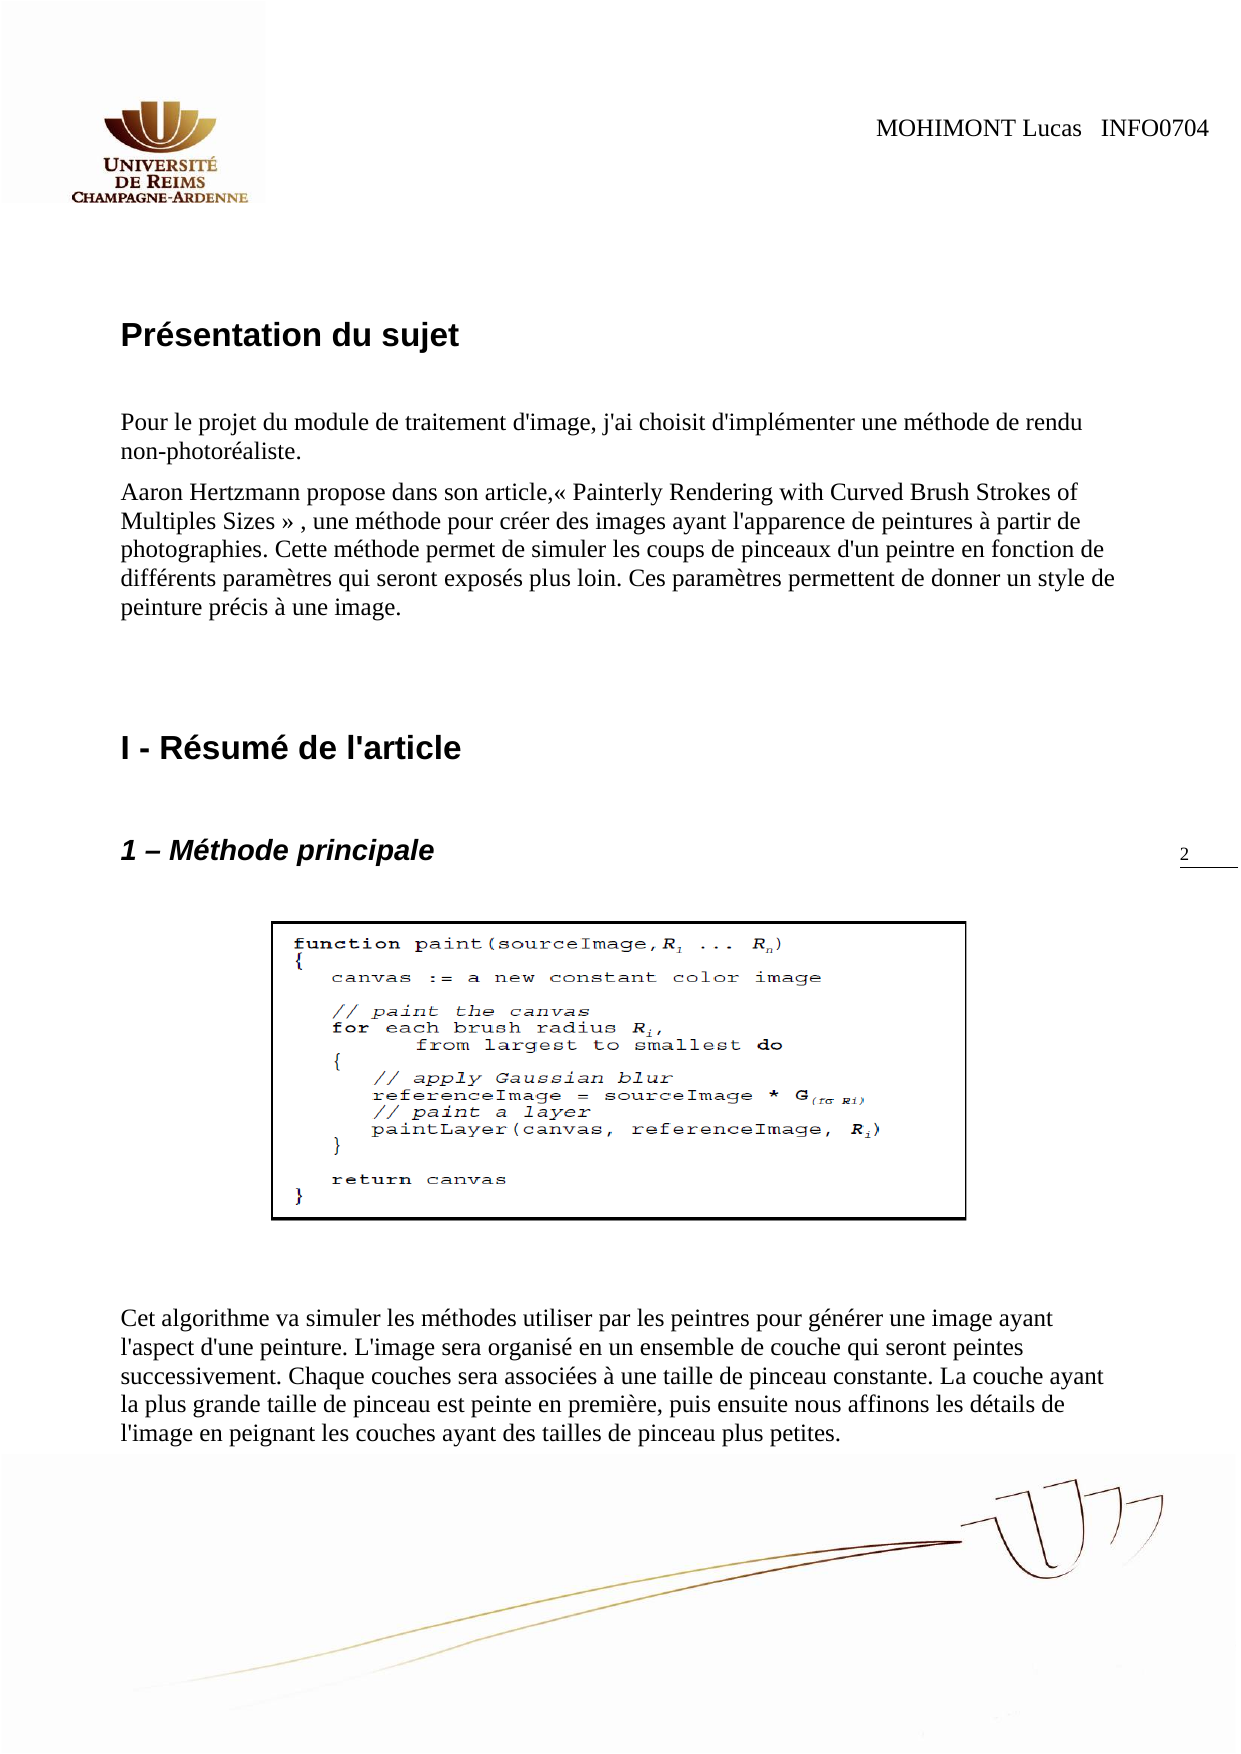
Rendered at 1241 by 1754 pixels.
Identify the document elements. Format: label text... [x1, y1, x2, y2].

table_header Présentation du sujet Pour le projet du module de traitement d'image, j'ai choisit d'implémenter une méthode de rendu non-photoréaliste. Aaron Hertzmann propose dans son article,« Painterly Rendering with Curved Brush Strokes of Multiples Sizes » , une méthode pour créer des images ayant l'apparence de peintures à partir de photographies. Cette méthode permet de simuler les coups de pinceaux d'un peintre en fonction de différents paramètres qui seront exposés plus loin. Ces paramètres permettent de donner un style de peinture précis à une image. I - Résumé de l'article 1 – Méthode principale Cet algorithme va simuler les méthodes utiliser par les peintres pour générer une image ayant l'aspect d'une peinture. L'image sera organisé en un ensemble de couche qui seront peintes successivement. Chaque couches sera associées à une taille de pinceau constante. La couche ayant la plus grande taille de pinceau est peinte en première, puis ensuite nous affinons les détails de l'image en peignant les couches ayant des tailles de pinceau plus petites. Chaque couches sera peinte à partir d'une version lissée de l'image originale. Nous avons gardés le choix du filtre de Gauss comme méthode de lissage de l'image. A.Hertzmann précise que la diffusion non linéaire peut être utilisé à la place du filtre de Gauss pour obtenir de meilleur résultat. Une couche est formée par un ensemble de coups de pinceaux et chaque coups de pinceaux est représentés par un ensemble de points de contrôles formant une B-Spline. Le calcul des points de contrôles se fait à partir du gradient de la luminance de l'image lissée. 2 – Sélection des coups de pinceau Une couche est donc un ensemble de coups de pinceaux. Nous devons parcourir l'image pour sélectionner les coordonnées de départ de chaque coups de pinceau. Une fois les points de contrôles des coups de pinceau calculés, nous pouvons peindre chaque coups dans un ordre aléatoire. Nous avons besoin d'abord de calculer la différence entre l'image originale lissée et l'image peinte. Initialement, l'image peinte est remplis par une par une couleur constante choisie de manière à ce que l'image entière soit traité par l'algorithme. 3 – Calcul des coups de pinceau Un coup de pinceau est initialisé avec un premier point de contrôle (x,y), un rayon R constant et une couleur C constante. Cette couleur C est la couleur de l'image originale lissée aux coordonnées (x,y). Un coup de pinceau est une courbe B-Spline représentée par un ensemble de points de contrôle. Le calcul des points de contrôle s'effectue comme les calculs des termes d'une suite récurrente. On effectue ces calculs jusqu'à atteindre le nombre maximal de points de contrôle définis par l'utilisateur et également si on atteint une autre condition d'arrêt. Le calcul s'arrête prématurément si l'amplitude du gradient est nulle en un point (x,y). II – Implémentation et résultats 1 – Choix d'implémentation L'implémentation a été réalisé en C++ avec la bibliothèque OpenCV. OpenCV nous fournit les fonctions essentielles aux chargements et l'enregistrement d'image, aux calculs de gradient et au lissage d'image utilisées par les différents algorithmes présentés précédemment. Les algorithmes présentés par A.Hertzmann sont suffisamment génériques pour nous laisser choisir des structures de données adaptés. Les rayons des pinceaux simulés par l'algorithme de rendu sont calculés à partir de 3 constantes : le rayon maximum du pinceau, un facteur qui permettra de calculer les rayons suivants à partir du rayon maximum et le nombre de rayon utilisé pour peindre l'image(c'est à dire le nombre de couches peintes successivement). Concernant le calcul de la différence entre l'image de référence lissée et l'image peinte, la différence calculée pour la première couche est fixée à la constante 2*T, de manière à ce que l'erreur moyenne de chaque région M soit toujours supérieure au taux d'approximation T. Ainsi l'image résultante sera peinte sur toute sa surface. La constante T est comprise entre 0 et 255 et correspondant à l'approximation à atteindre par rapport à l'image originale. Plus T est élevé, plus l'approximation sera grossière, et plus T est faible, plus l'image résultante sera fidèle à l'image d'origine. Nous avons choisit de peindre chaque coups de pinceau juste après l'avoir calculé, ce qui évite des stockages inutiles. Nous utilisons un Z-Buffer pour peindre les coups de pinceau de manière aléatoire mais aussi pour réduire le nombre de coups de pinceau à calculer. Le Z-Buffer est une image en niveau de gris initialisée à 0 sur tous ses pixels. Nous attribuons à chaque coups de pinceau une valeur z aléatoire comprise entre 1 et 255. Si cette valeur z est supérieure à la valeur présente dans le Z-Buffer nous pouvons peindre le coups de pinceau, sinon ce coups de pinceau n'a pas besoin d'être calculé puisqu'il ne sera pas peint. Lorsque nous peignons l'image, nous peignons aussi dans le Z-Buffer mais avec un rayon R plus petit pour éviter que certains coups de pinceaux ne soient trop espacé les uns des autres dans certaines zone de l'image. Par rapport à la version proposée par A.Hertzmann, il manque la gestion de la transparence entre les couches qui se superposent et aussi il manque une part d'aléatoire propre à certains style de peinture. Nous avons limité cette part d'aléatoire au minimum, en modifiant la couleur des coups de pinceau à partir du z aléatoire généré pour le Z-Buffer. Cette variation de la couleur donne à l'image un aspect moins parfait. 2 – Résultats 1 – Paramètres Les résultats dépendent des paramètres suivants : T, le seuil d'approximation de l'image, exprimé en valeur de niveaux de gris. Plus T est élevé, plus l'image peinte est grossière par rapport à l'image d'origine. Min et Max, respectivement la taille minimale et la taille maximale d'un coup de pinceau Rmax, ratio, et n : respectivement la taille maximale du pinceau(en pixels), le ratio utilisé pour calculer la taille du pinceau des couches suivantes, n le nombre de couches à peindre fc, le filtre de courbure, permet d'atténuer ou d'exagérer la courbure des coups de pinceau fo, constante utilisée pour augmenter ou diminuer la taille du noyau utilisé pour le lissage de l'image fg, constante utilisée pour augmenter ou diminuer l'espacement entre les coups de pinceau Par défaut on utilisera les valeurs suivantes : T = 100 Min = 4, Max = 16 Rmax = 8, ratio = 0.5, n = 3 fc = 1.0 fo = 1.0 fg = 1.0 2 – Approximation de l'image originale Nous ferons varier l'approximation de l'image de manière à avoir 3 résultats assez différents : L'approximation de l'image ne dépends pas que de dépends, elle dépend également de la taille maximale des coups de pinceaux et de la taille des pinceaux. On peut s'approcher d'un style pointilliste en gardant une approximation faible(T > 100) et en limitant la taille des coups de pinceau (Max < 4) : 3 – Le cas particulier des visages La méthode proposée par A.Hertzmann donne des rendus assez proche de peinture pour des objets ou des paysages par exemples. Mais les visages humains sont souvent déformés lorsque l'on utilise cette méthode. Comme les coups de pinceau sont dessinés aléatoirement, les visages sont rarement mis en valeur. Cette méthode ne donne des résultats satisfaisant pour les portraits que si l'on choisit une approximation très fidèle de l'image originale(T < 50). Ou alors l'image originale doit avoir une résolution assez grande(supérieur à 1920X1080). On peut obtenir un meilleur résultat en augmentant la résolution de l'image originale et en augmentant la taille du noyau utilisé pour le lissage : 4 – Conclusion La méthode proposée par A.Hertzmann dans son article publié en 1998 produit des résultats assez proche des peintures faites par l'Homme. Mais cette méthode a un certains nombre de limites. La modélisation des coups de pinceau est limité car les paramètres utilisés restent statiques, ce qui peut justement donner l'impression que ces images ont effectivement été générées par une machine. Cette méthode n'est pas adapté pour « peindre » des portraits, la machine n'ayant pas la capacité de reconnaître les visages, les résultats sont souvent approximatifs(voir difforme dans certains cas). Il serait intéressant de modifier cette méthode avec des techniques de reconnaissance des visages pour obtenir un résultat plus proche de la réalité. [109, 142, 1128, 1453]
picture [1, 1454, 1236, 1753]
picture [271, 920, 967, 1221]
picture [1, 1, 265, 203]
